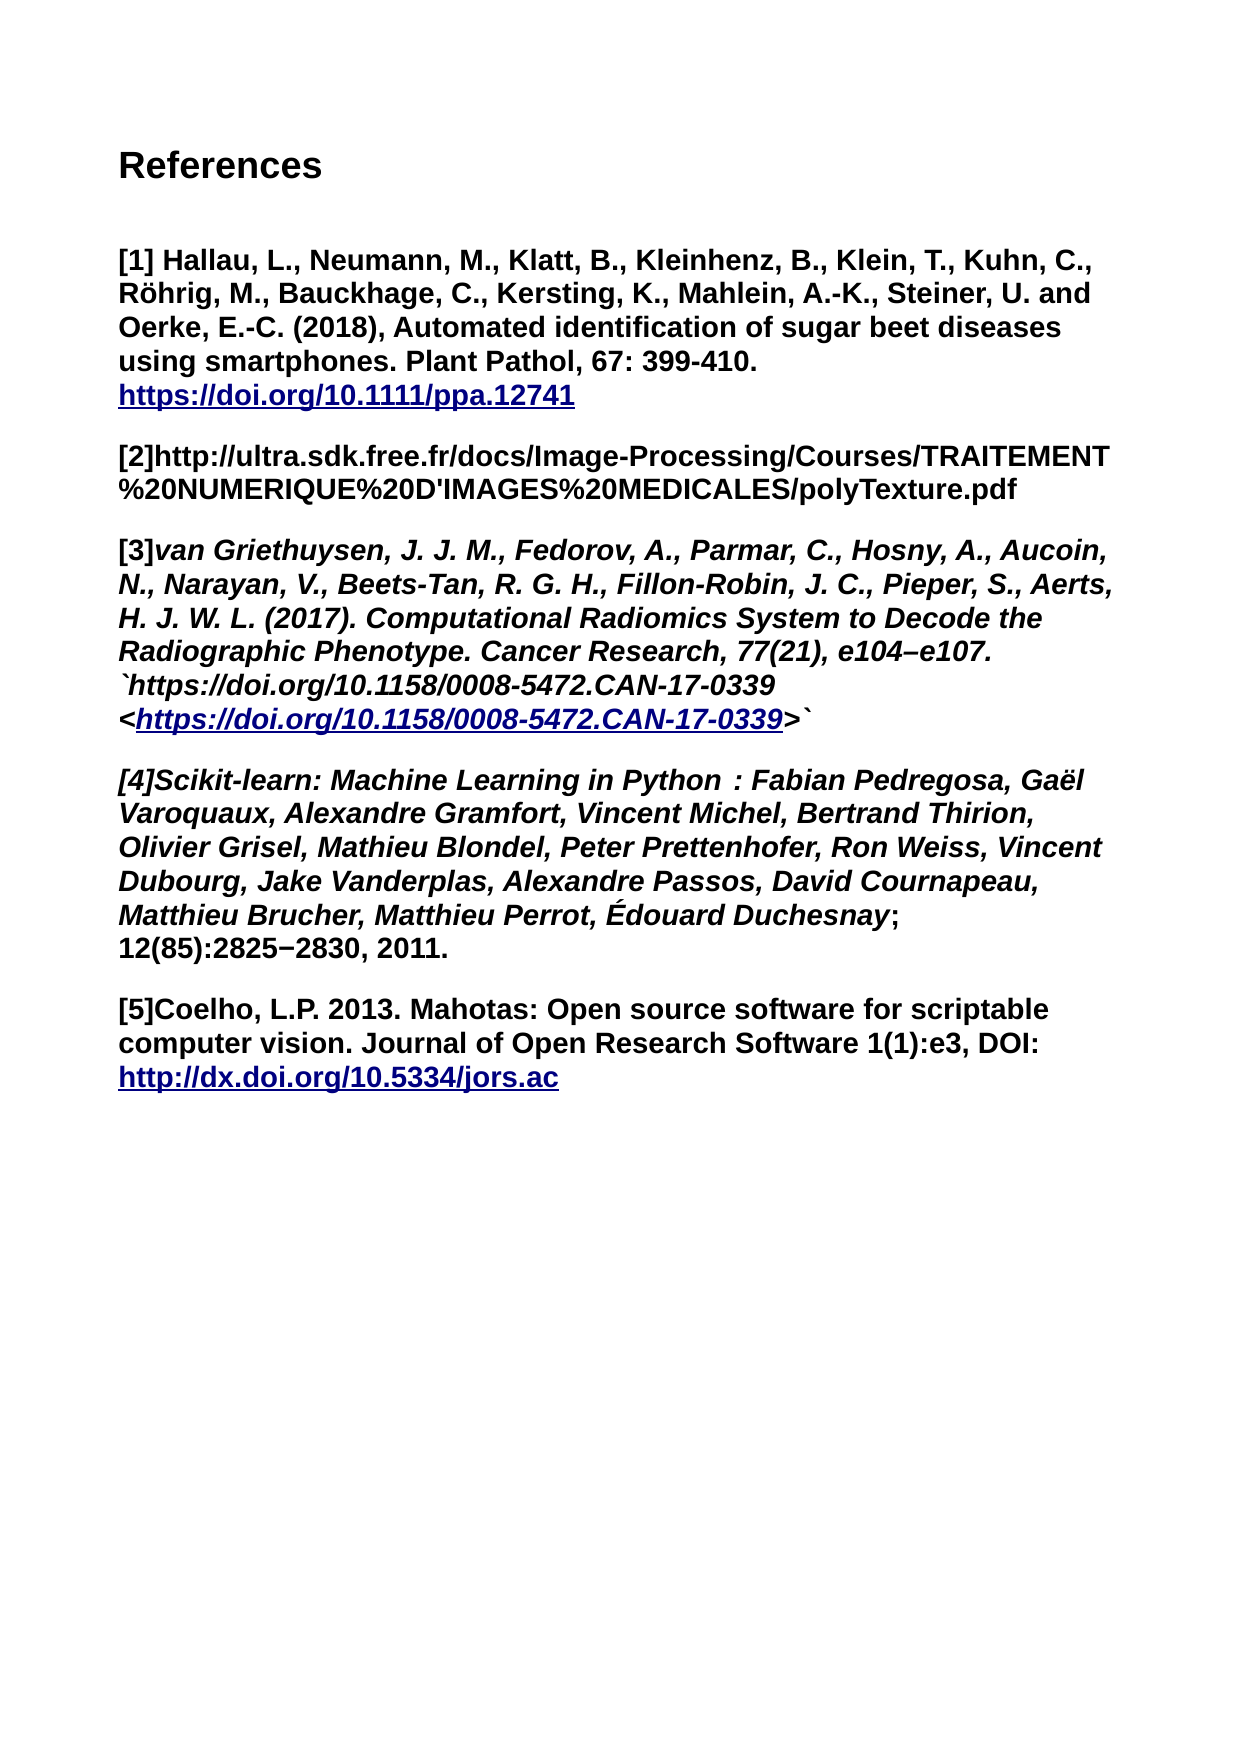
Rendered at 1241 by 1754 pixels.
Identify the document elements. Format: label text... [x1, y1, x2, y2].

subtitle [5]Coelho, L.P. 2013. Mahotas: Open source software for scriptable computer vision. Journal of Open Research Software 1(1):e3, DOI: http://dx.doi.org/10.5334/jors.ac [118, 992, 1122, 1093]
subtitle [1] Hallau, L., Neumann, M., Klatt, B., Kleinhenz, B., Klein, T., Kuhn, C., Röhrig, M., Bauckhage, C., Kersting, K., Mahlein, A.‐K., Steiner, U. and Oerke, E.‐C. (2018), Automated identification of sugar beet diseases using smartphones. Plant Pathol, 67: 399-410. https://doi.org/10.1111/ppa.12741 [118, 243, 1122, 411]
subtitle [2]http://ultra.sdk.free.fr/docs/Image-Processing/Courses/TRAITEMENT%20NUMERIQUE%20D'IMAGES%20MEDICALES/polyTexture.pdf [118, 438, 1122, 506]
subtitle References [118, 143, 1122, 187]
subtitle [4]Scikit-learn: Machine Learning in Python : Fabian Pedregosa, Gaël Varoquaux, Alexandre Gramfort, Vincent Michel, Bertrand Thirion, Olivier Grisel, Mathieu Blondel, Peter Prettenhofer, Ron Weiss, Vincent Dubourg, Jake Vanderplas, Alexandre Passos, David Cournapeau, Matthieu Brucher, Matthieu Perrot, Édouard Duchesnay; 12(85):2825−2830, 2011. [118, 763, 1122, 965]
subtitle [3]van Griethuysen, J. J. M., Fedorov, A., Parmar, C., Hosny, A., Aucoin, N., Narayan, V., Beets-Tan, R. G. H., Fillon-Robin, J. C., Pieper, S., Aerts, H. J. W. L. (2017). Computational Radiomics System to Decode the Radiographic Phenotype. Cancer Research, 77(21), e104–e107. `https://doi.org/10.1158/0008-5472.CAN-17-0339 <https://doi.org/10.1158/0008-5472.CAN-17-0339>` [118, 533, 1122, 736]
